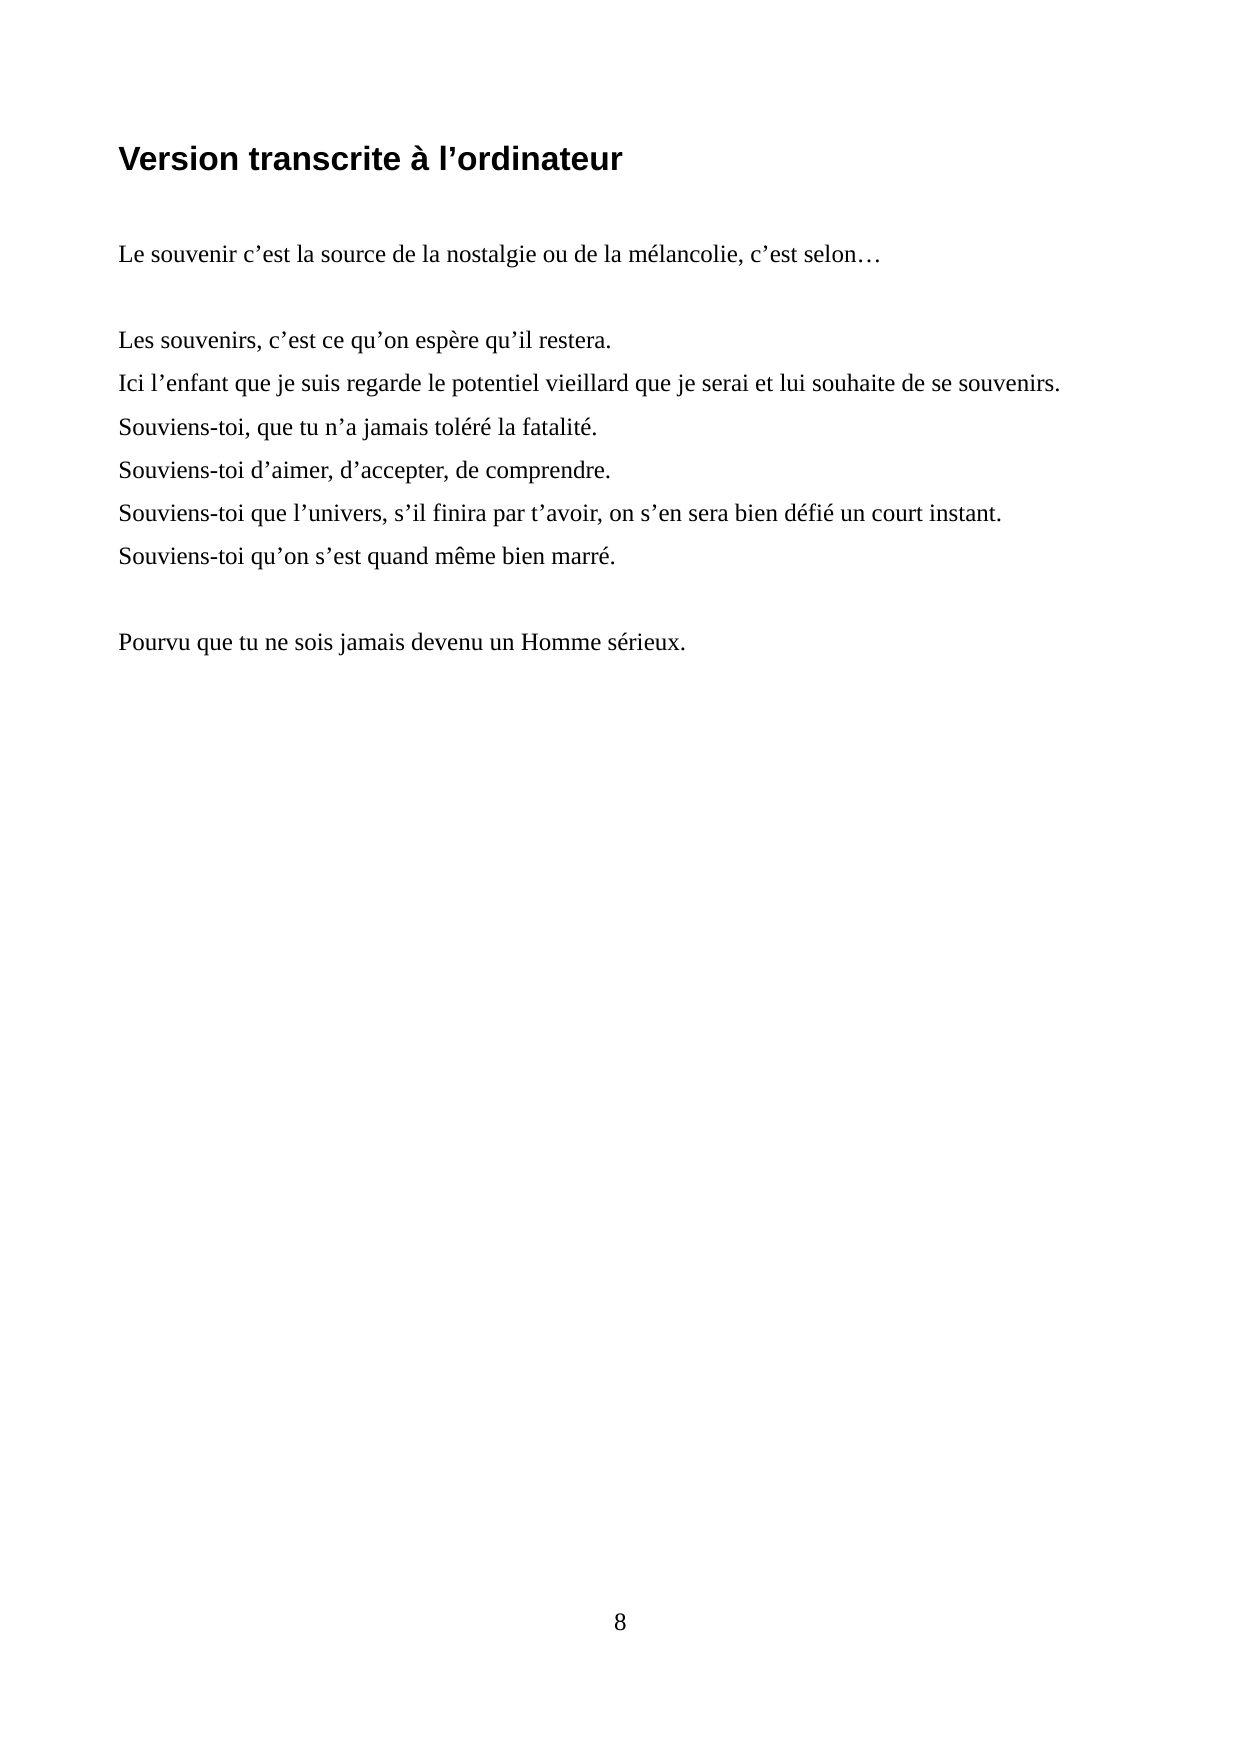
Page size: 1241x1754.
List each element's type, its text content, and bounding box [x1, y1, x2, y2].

text Ici l’enfant que je suis regarde le potentiel vieillard que je serai et lui souhaite de se souvenirs. [118, 368, 1122, 397]
subtitle Version transcrite à l’ordinateur [118, 139, 1122, 178]
text Souviens-toi que l’univers, s’il finira par t’avoir, on s’en sera bien défié un court instant. [118, 498, 1122, 527]
text Pourvu que tu ne sois jamais devenu un Homme sérieux. [118, 627, 1122, 656]
text Les souvenirs, c’est ce qu’on espère qu’il restera. [118, 325, 1122, 354]
text Souviens-toi d’aimer, d’accepter, de comprendre. [118, 455, 1122, 483]
text Souviens-toi, que tu n’a jamais toléré la fatalité. [118, 412, 1122, 440]
text Le souvenir c’est la source de la nostalgie ou de la mélancolie, c’est selon… [118, 239, 1122, 268]
text Souviens-toi qu’on s’est quand même bien marré. [118, 541, 1122, 570]
